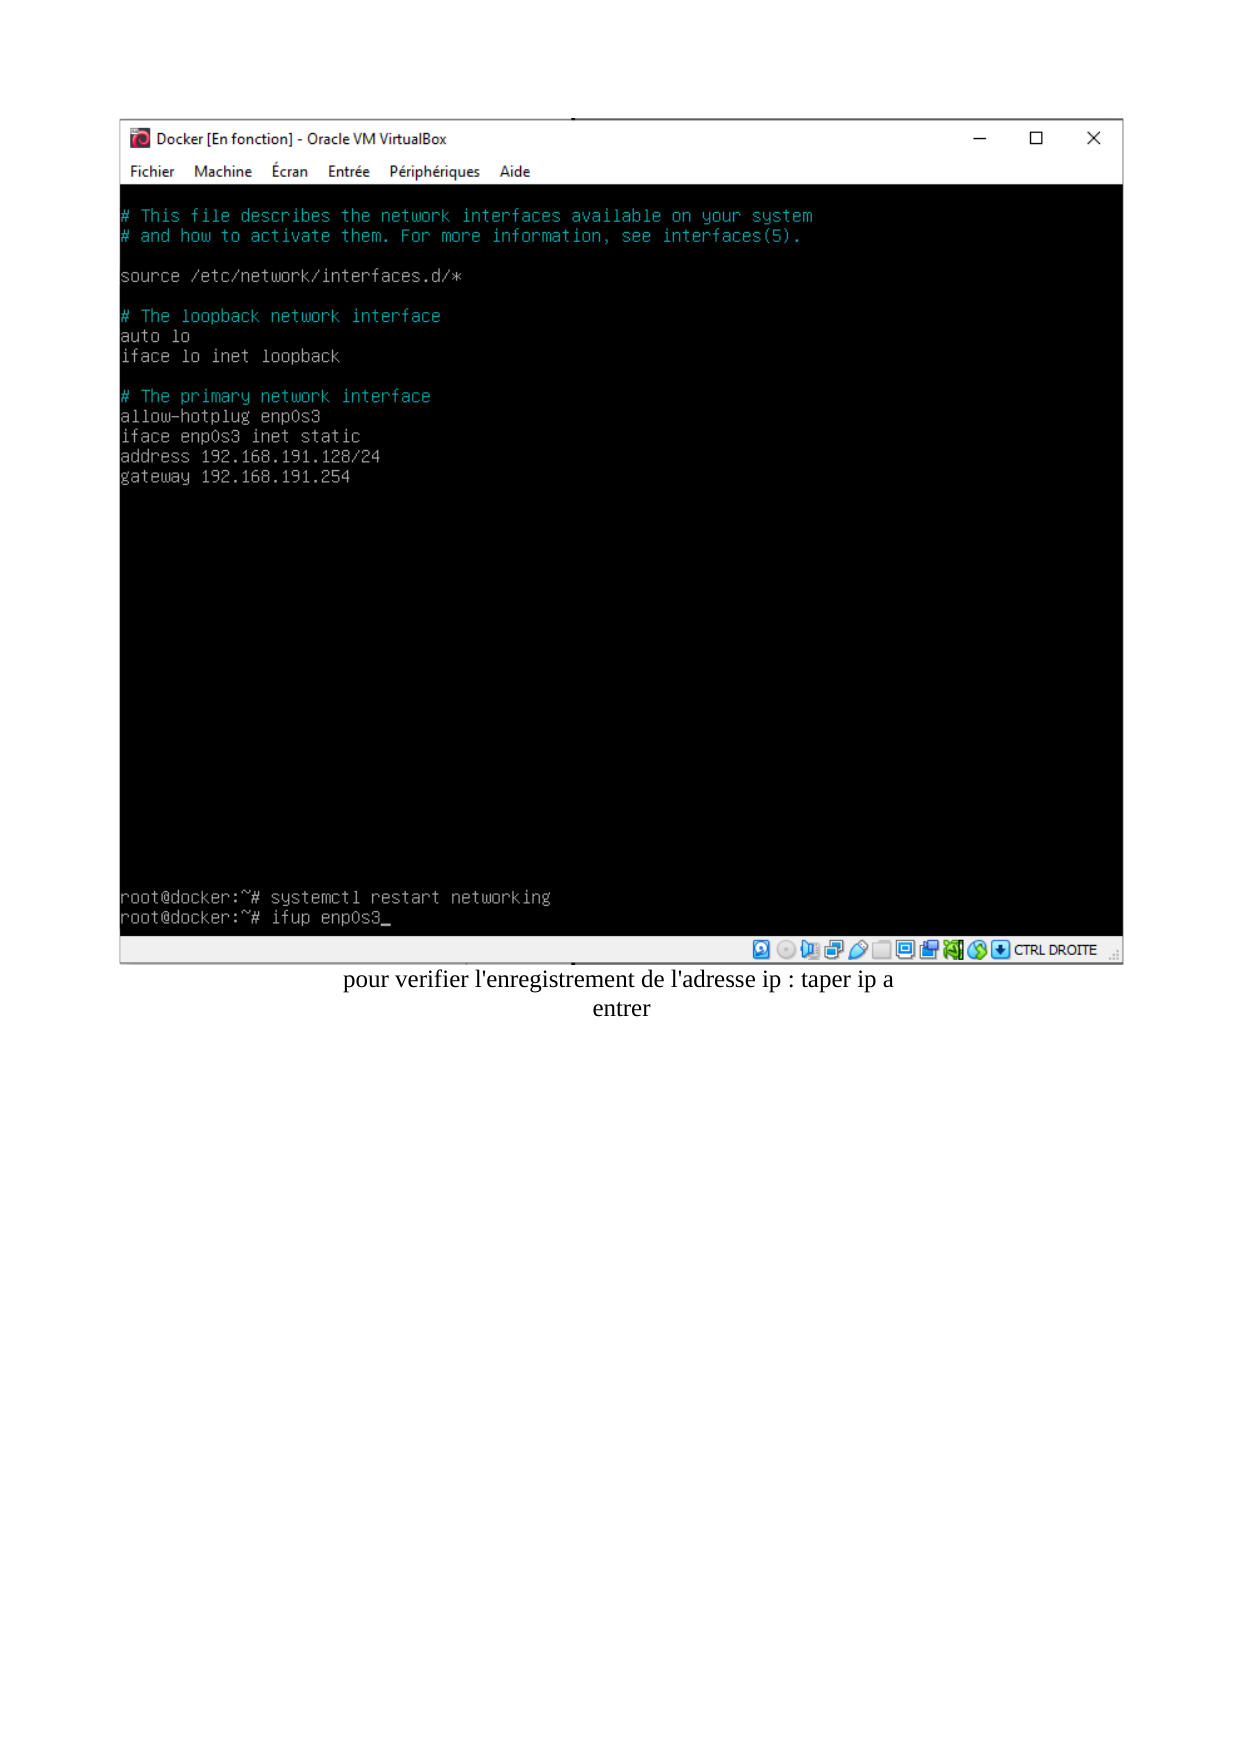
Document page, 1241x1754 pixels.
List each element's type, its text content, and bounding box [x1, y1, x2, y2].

picture [119, 118, 1124, 965]
text pour verifier l'enregistrement de l'adresse ip : taper ip a [36, 771, 1207, 993]
text entrer [36, 993, 1207, 1022]
